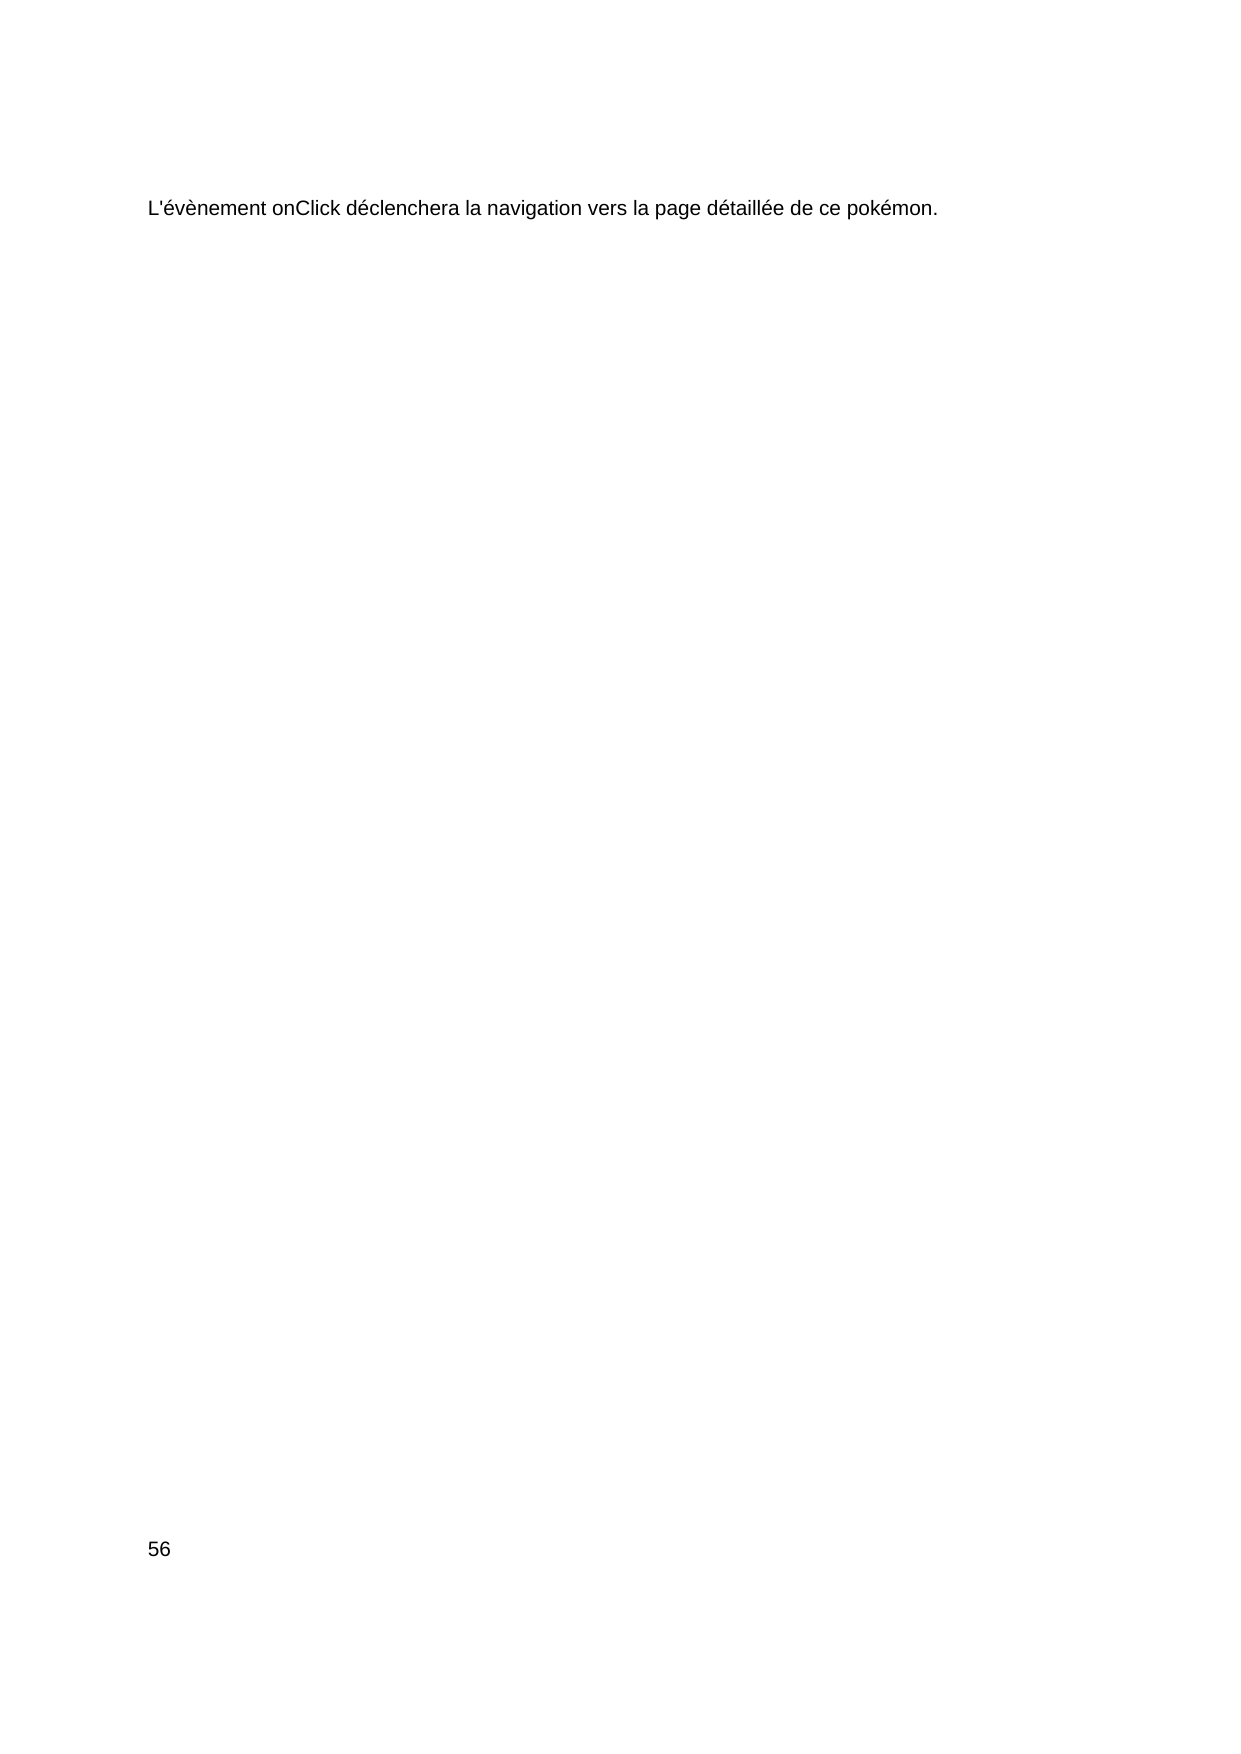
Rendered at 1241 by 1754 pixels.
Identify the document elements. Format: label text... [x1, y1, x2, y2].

text L'évènement onClick déclenchera la navigation vers la page détaillée de ce pokémon. [148, 196, 1093, 219]
